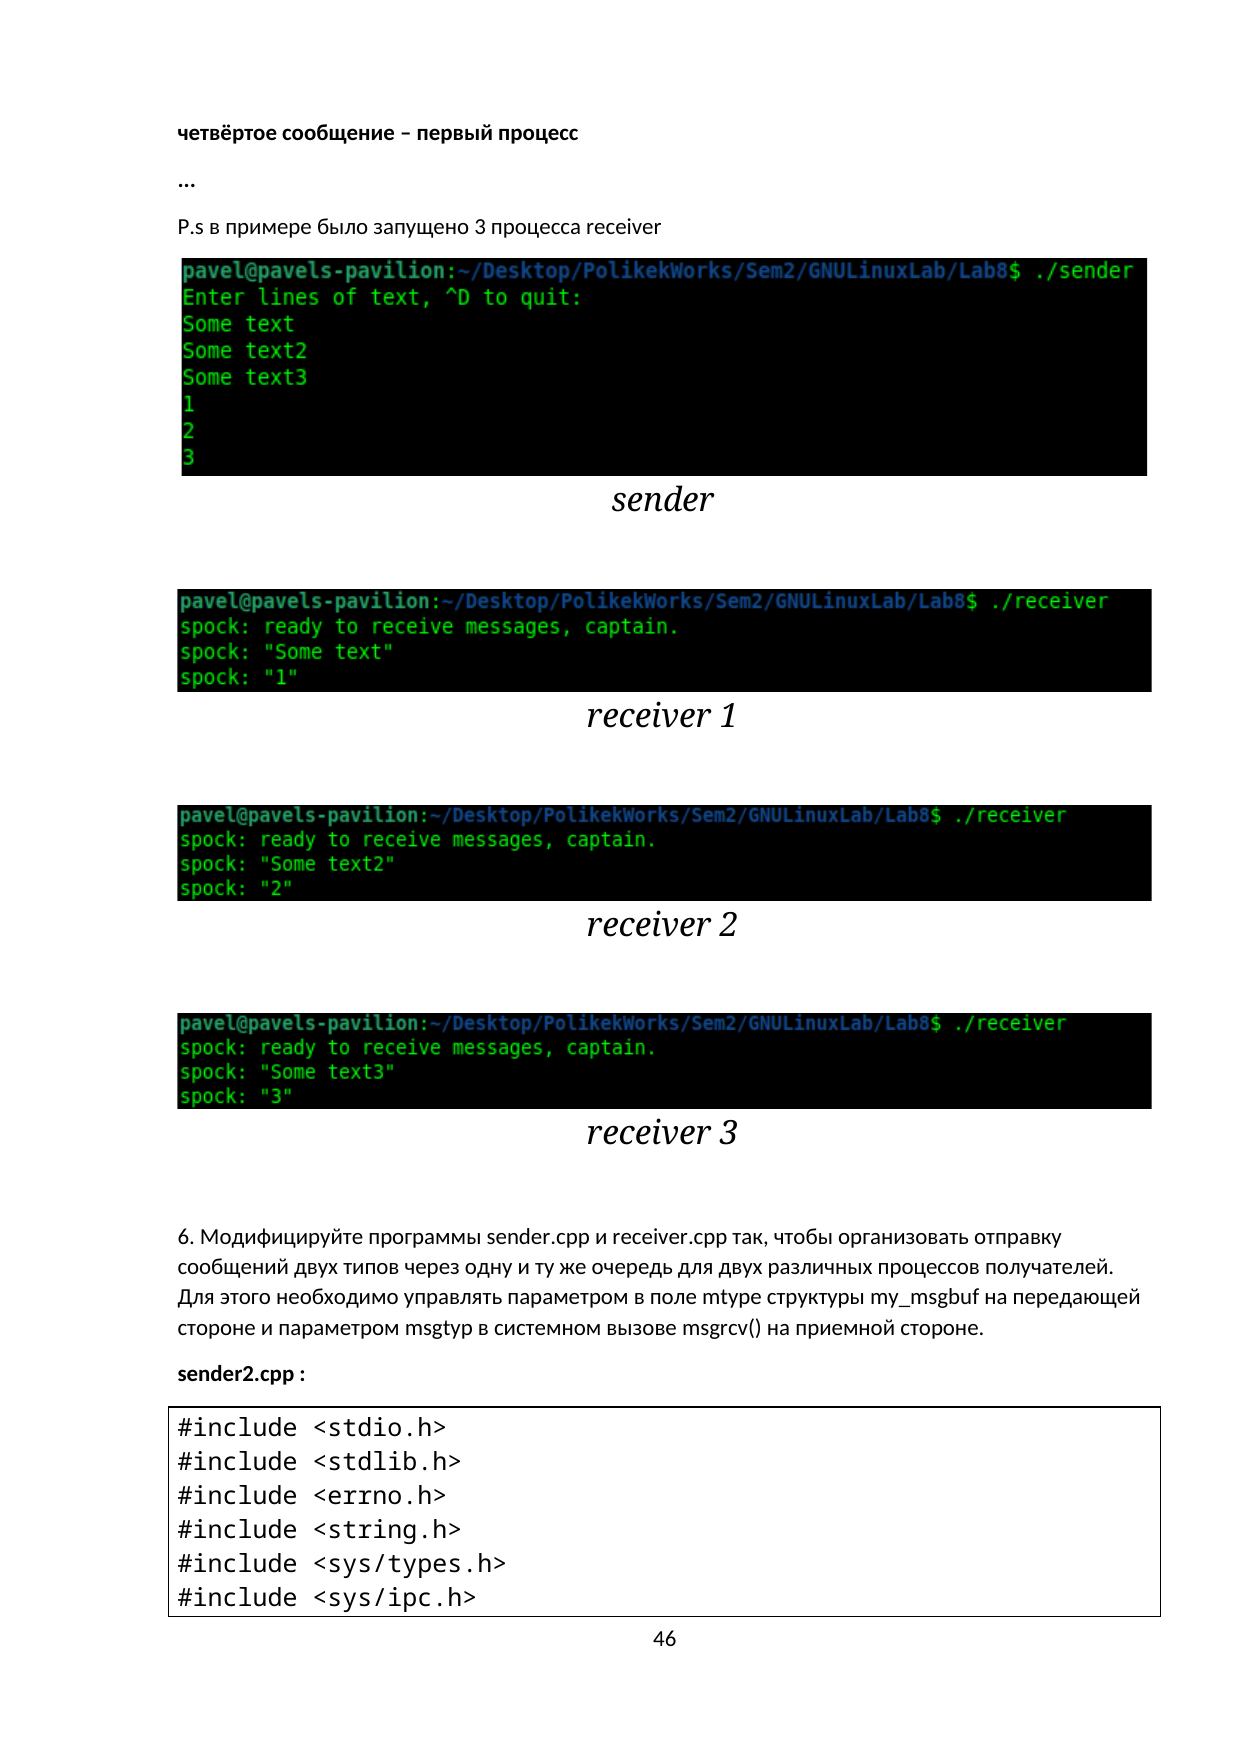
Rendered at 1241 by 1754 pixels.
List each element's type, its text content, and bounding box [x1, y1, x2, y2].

text ... [177, 165, 1152, 193]
picture [181, 258, 1148, 476]
picture [177, 1013, 1152, 1109]
text sender2.cpp : [177, 1359, 1152, 1388]
text #include <stdio.h> [169, 1408, 1160, 1444]
text #include <sys/types.h> [177, 1546, 1152, 1577]
picture [177, 805, 1152, 901]
text #include <string.h> [177, 1512, 1152, 1546]
text receiver 3 [177, 1109, 1152, 1154]
text четвёртое сообщение – первый процесс [177, 118, 1152, 146]
picture [177, 589, 1152, 692]
text 6. Модифицируйте программы sender.cpp и receiver.cpp так, чтобы организовать отправку сообщений двух типов через одну и ту же очередь для двух различных процессов получателей. Для этого необходимо управлять параметром в поле mtype структуры my_msgbuf на передающей стороне и параметром msgtyp в системном вызове msgrcv() на приемной стороне. [177, 1222, 1152, 1341]
text receiver 1 [177, 692, 1152, 737]
text sender [182, 476, 1147, 521]
text #include <errno.h> [177, 1478, 1152, 1512]
text #include <sys/ipc.h> [169, 1577, 1160, 1616]
text #include <stdlib.h> [177, 1444, 1152, 1478]
text P.s в примере было запущено 3 процесса receiver [177, 212, 1152, 240]
text receiver 2 [177, 901, 1152, 946]
